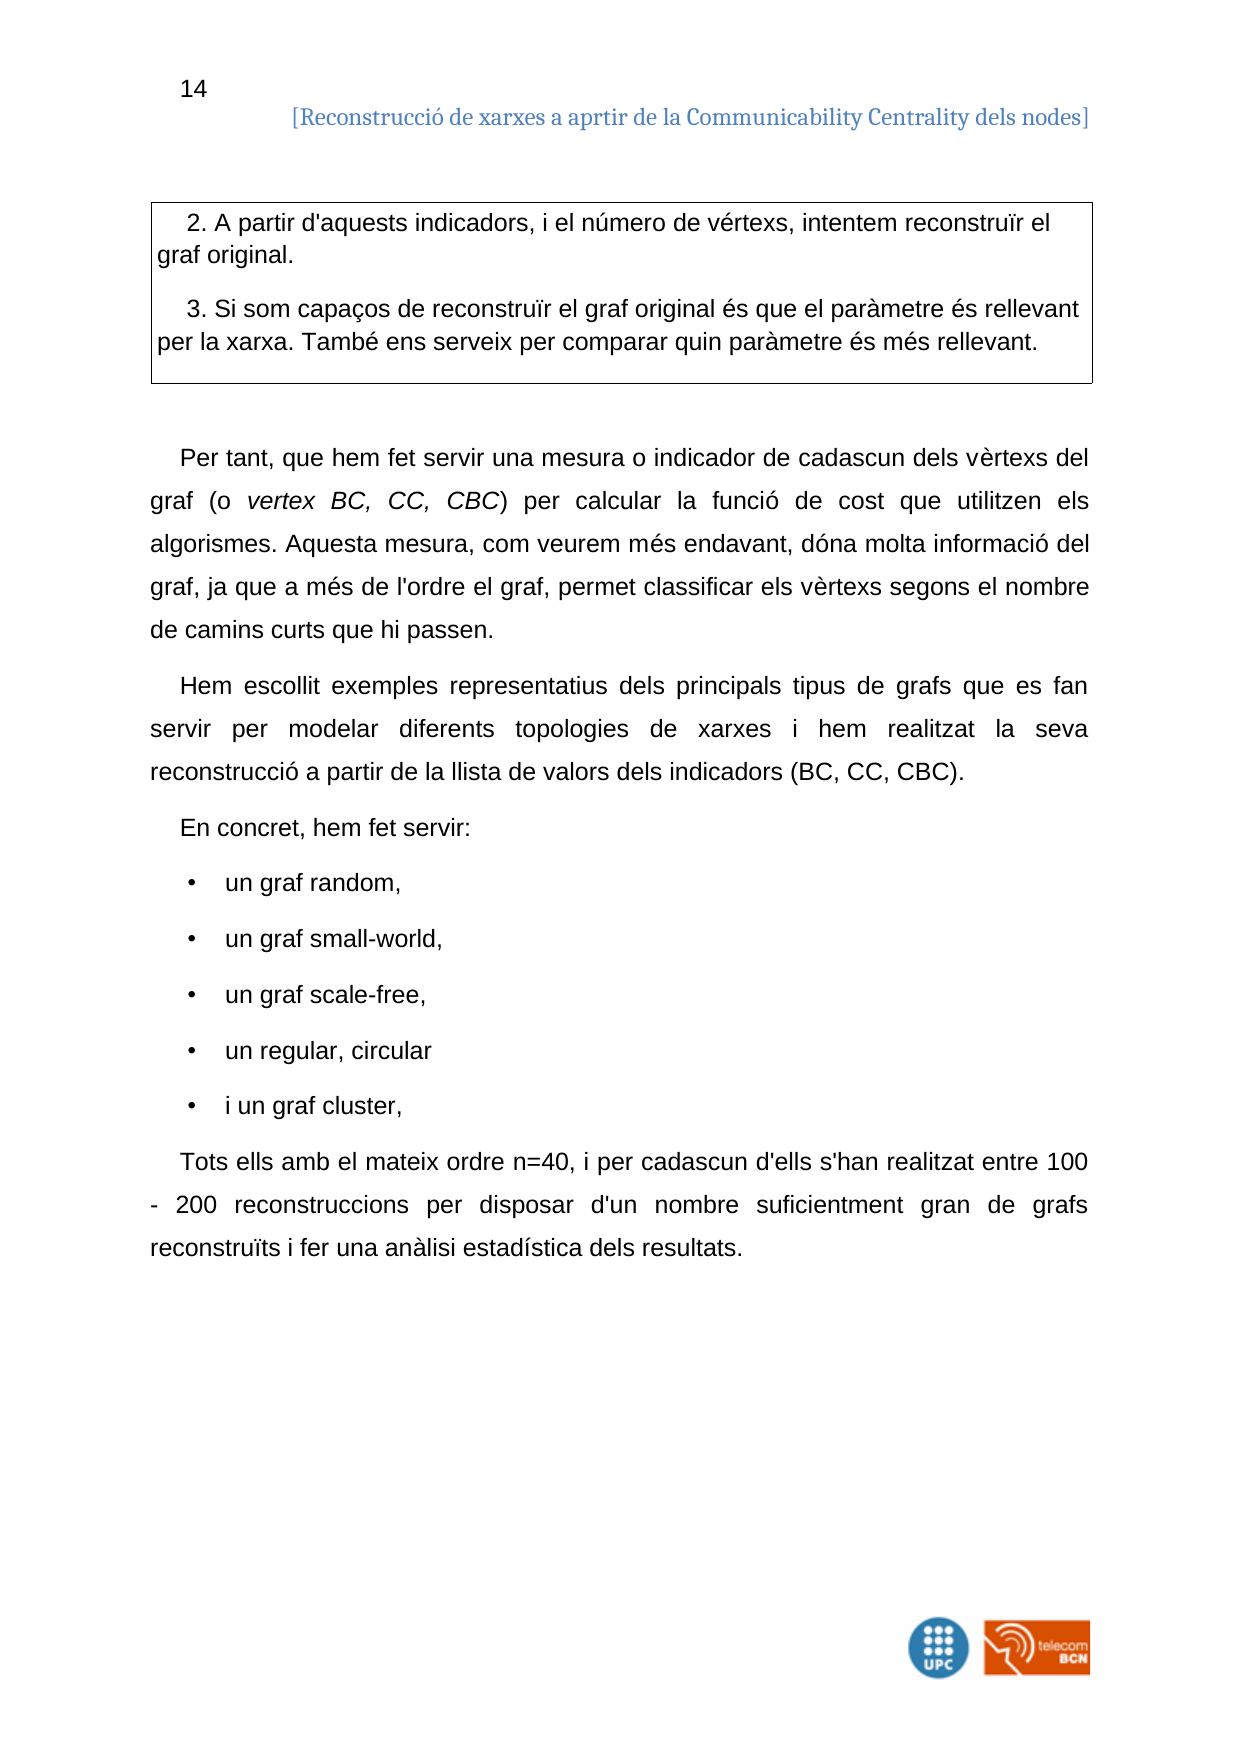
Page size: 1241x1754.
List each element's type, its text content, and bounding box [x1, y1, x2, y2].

picture [904, 1614, 1091, 1681]
table_cell 2. A partir d'aquests indicadors, i el número de vértexs, intentem reconstruïr el graf original. 3. Si som capaços de reconstruïr el graf original és que el paràmetre és rellevant per la xarxa. També ens serveix per comparar quin paràmetre és més rellevant. [152, 203, 1092, 383]
list i un graf cluster, [187, 1091, 1090, 1120]
list un regular, circular [187, 1036, 1090, 1064]
list un graf small-world, [187, 924, 1090, 953]
list un graf random, [187, 868, 1090, 897]
text Hem escollit exemples representatius dels principals tipus de grafs que es fan servir per modelar diferents topologies de xarxes i hem realitzat la seva reconstrucció a partir de la llista de valors dels indicadors (BC, CC, CBC). [150, 671, 1090, 786]
text Tots ells amb el mateix ordre n=40, i per cadascun d'ells s'han realitzat entre 100 - 200 reconstruccions per disposar d'un nombre suficientment gran de grafs reconstruïts i fer una anàlisi estadística dels resultats. [150, 1147, 1090, 1262]
text Per tant, que hem fet servir una mesura o indicador de cadascun dels vèrtexs del graf (o vertex BC, CC, CBC) per calcular la funció de cost que utilitzen els algorismes. Aquesta mesura, com veurem més endavant, dóna molta informació del graf, ja que a més de l'ordre el graf, permet classificar els vèrtexs segons el nombre de camins curts que hi passen. [150, 443, 1090, 644]
list un graf scale-free, [187, 980, 1090, 1009]
text En concret, hem fet servir: [150, 813, 1090, 842]
